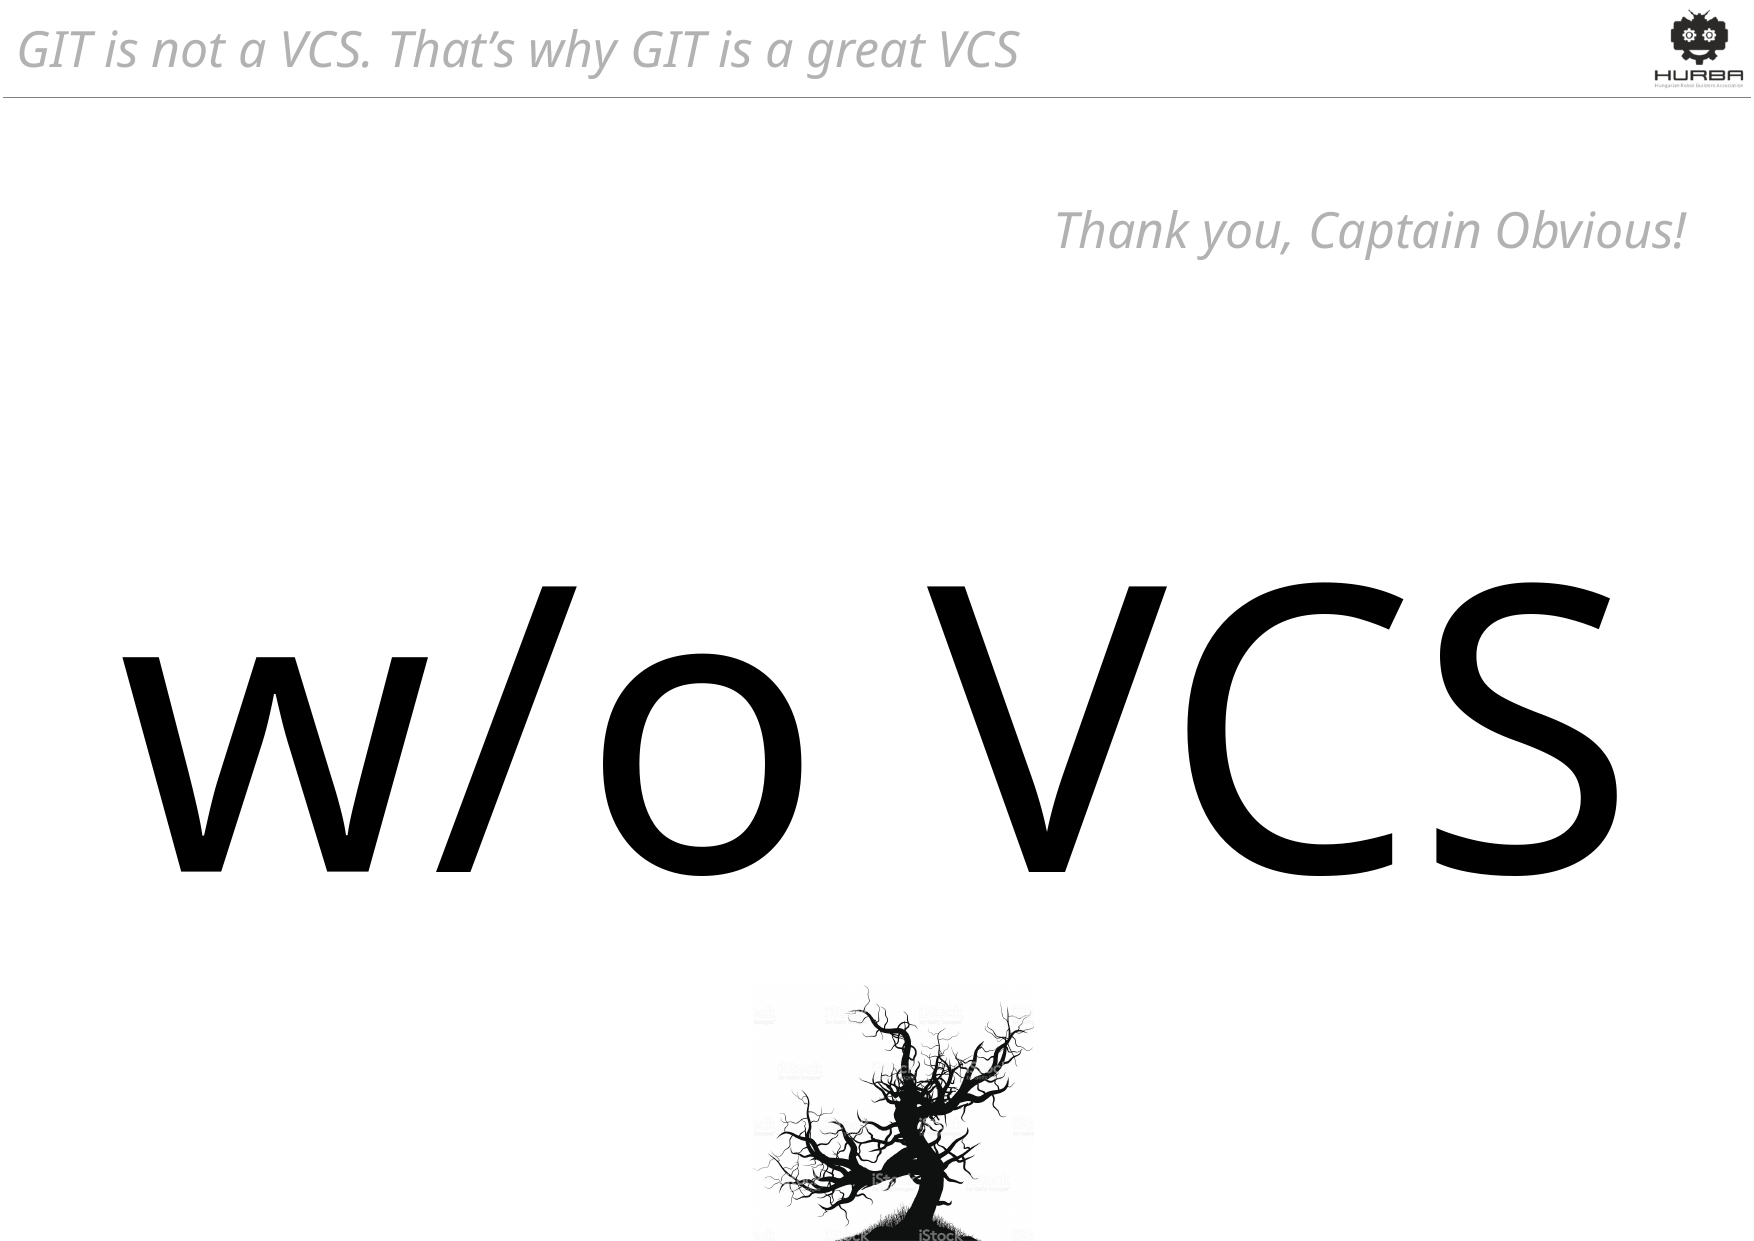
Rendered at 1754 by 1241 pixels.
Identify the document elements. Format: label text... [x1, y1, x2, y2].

text Thank you, Captain Obvious! [3, 195, 1751, 263]
picture [753, 985, 1035, 1241]
text w/o VCS [3, 445, 1751, 990]
picture [1644, 3, 1754, 102]
